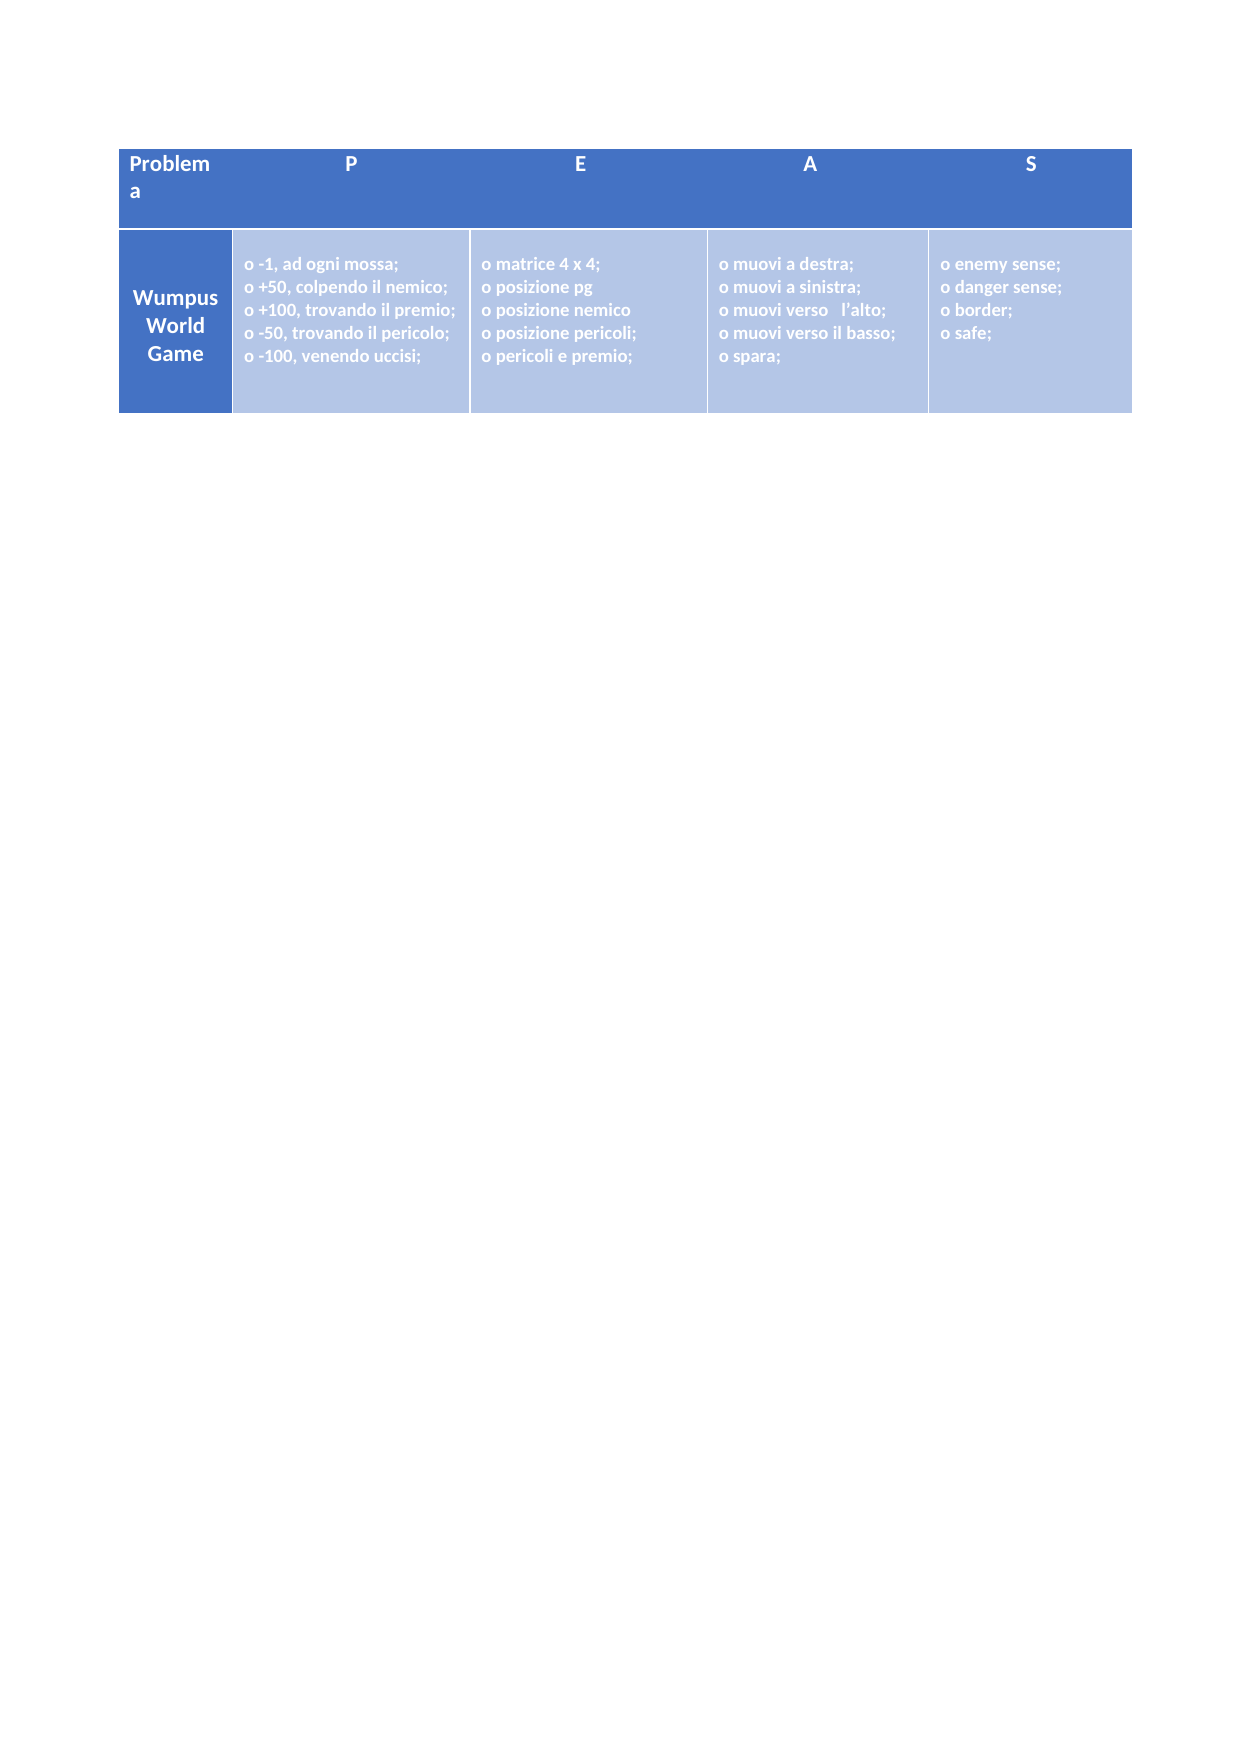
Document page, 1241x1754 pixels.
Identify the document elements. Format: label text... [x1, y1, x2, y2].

table_header A [691, 149, 929, 228]
table_cell o enemy sense; o danger sense; o border; o safe; [929, 230, 1132, 413]
table_header E [470, 149, 691, 228]
table_header P [233, 149, 470, 228]
table_cell o muovi a destra; o muovi a sinistra; o muovi verso l’alto; o muovi verso il basso; o spara; [708, 230, 928, 413]
table_cell o matrice 4 x 4; o posizione pg o posizione nemico o posizione pericoli; o pericoli e premio; [471, 230, 707, 413]
table_header S [929, 149, 1132, 228]
table_cell o -1, ad ogni mossa; o +50, colpendo il nemico; o +100, trovando il premio; o -50, trovando il pericolo; o -100, venendo uccisi; [233, 230, 469, 413]
table_cell Wumpus World Game [119, 230, 232, 413]
table_header Problema [119, 149, 233, 228]
